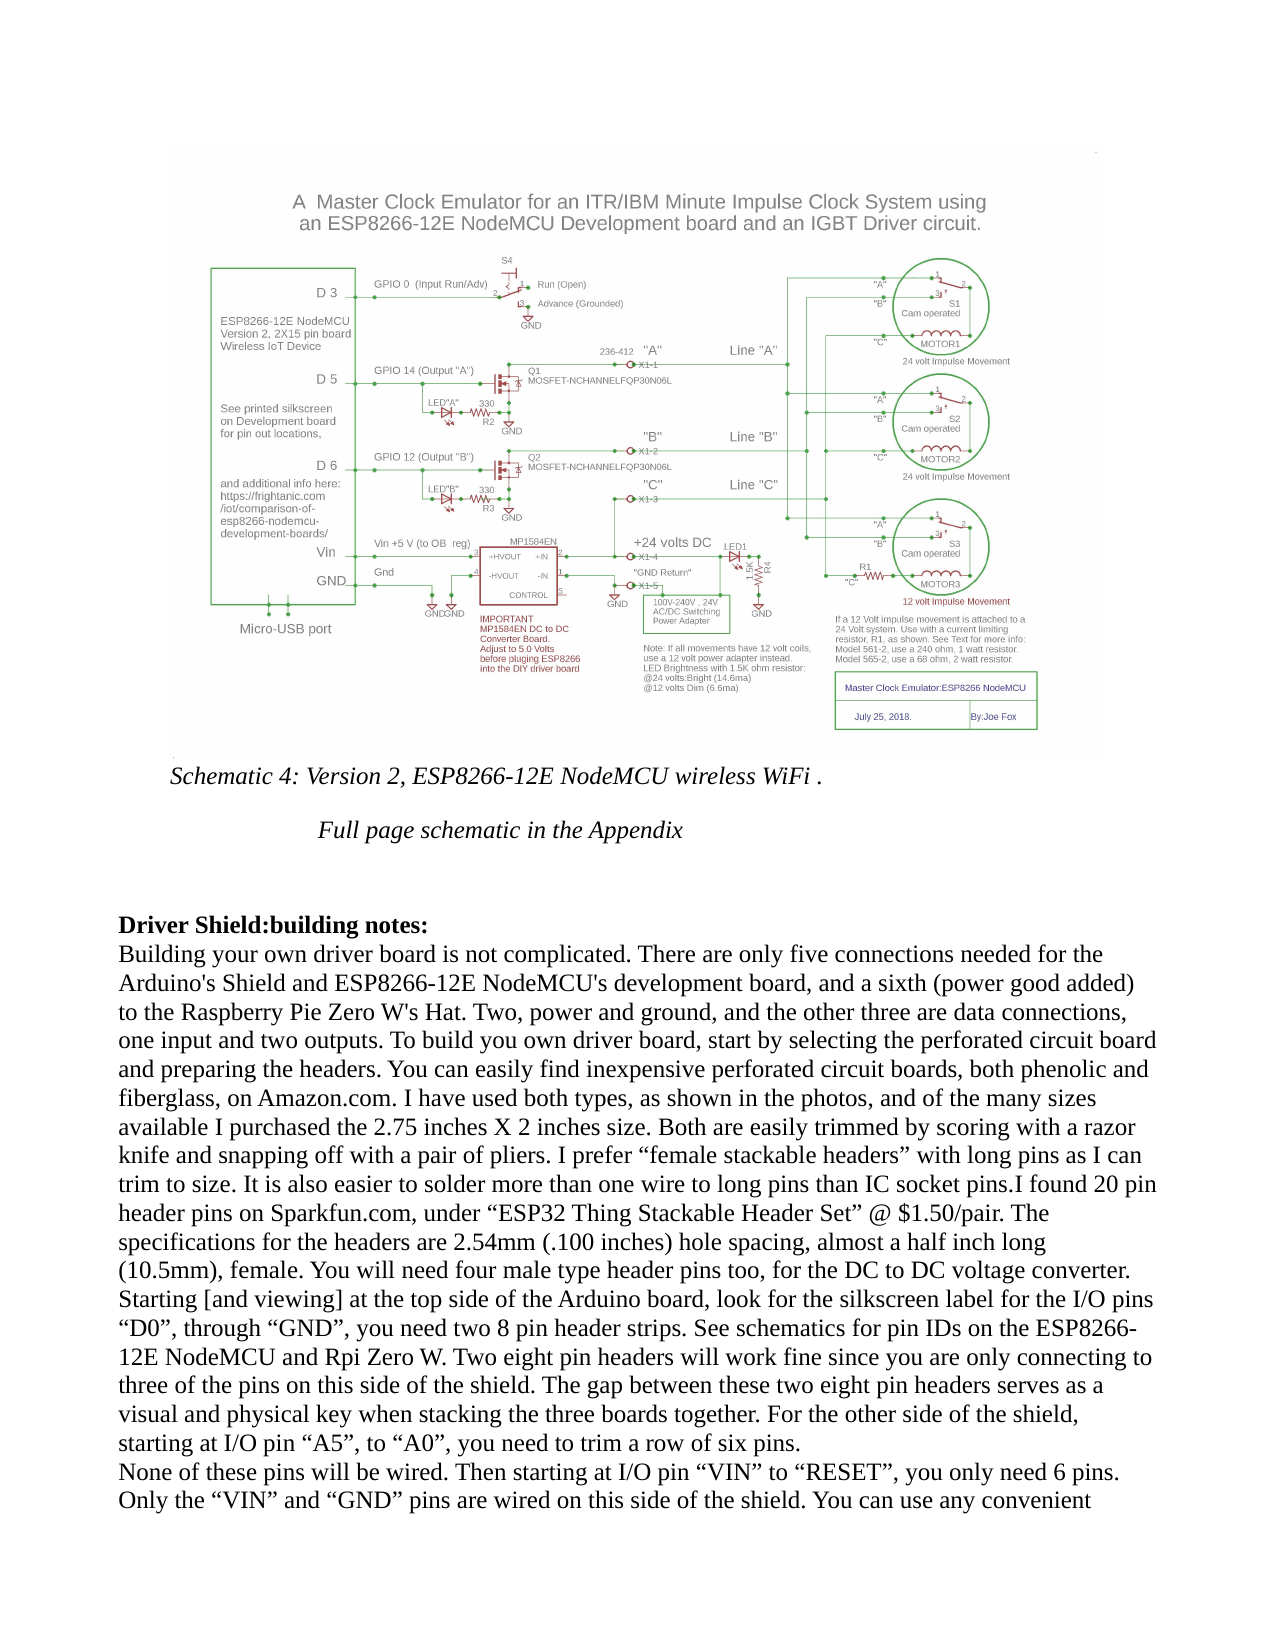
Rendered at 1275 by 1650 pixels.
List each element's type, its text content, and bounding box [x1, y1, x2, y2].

text Full page schematic in the Appendix [170, 815, 1100, 843]
text Schematic 4: Version 2, ESP8266-12E NodeMCU wireless WiFi . [170, 761, 1100, 790]
text Building your own driver board is not complicated. There are only five connections needed for the [118, 939, 1157, 968]
text None of these pins will be wired. Then starting at I/O pin “VIN” to “RESET”, you only need 6 pins. Only the “VIN” and “GND” pins are wired on this side of the shield. You can use any convenient [118, 1457, 1157, 1514]
text Driver Shield:building notes: [118, 911, 1157, 939]
text Arduino's Shield and ESP8266-12E NodeMCU's development board, and a sixth (power good added) to the Raspberry Pie Zero W's Hat. Two, power and ground, and the other three are data connections, one input and two outputs. To build you own driver board, start by selecting the perforated circuit board and preparing the headers. You can easily find inexpensive perforated circuit boards, both phenolic and fiberglass, on Amazon.com. I have used both types, as shown in the photos, and of the many sizes available I purchased the 2.75 inches X 2 inches size. Both are easily trimmed by scoring with a razor knife and snapping off with a pair of pliers. I prefer “female stackable headers” with long pins as I can trim to size. It is also easier to solder more than one wire to long pins than IC socket pins.I found 20 pin header pins on Sparkfun.com, under “ESP32 Thing Stackable Header Set” @ $1.50/pair. The specifications for the headers are 2.54mm (.100 inches) hole spacing, almost a half inch long (10.5mm), female. You will need four male type header pins too, for the DC to DC voltage converter. Starting [and viewing] at the top side of the Arduino board, look for the silkscreen label for the I/O pins “D0”, through “GND”, you need two 8 pin header strips. See schematics for pin IDs on the ESP8266-12E NodeMCU and Rpi Zero W. Two eight pin headers will work fine since you are only connecting to three of the pins on this side of the shield. The gap between these two eight pin headers serves as a visual and physical key when stacking the three boards together. For the other side of the shield, starting at I/O pin “A5”, to “A0”, you need to trim a row of six pins. [118, 968, 1157, 1457]
picture [170, 143, 1100, 761]
